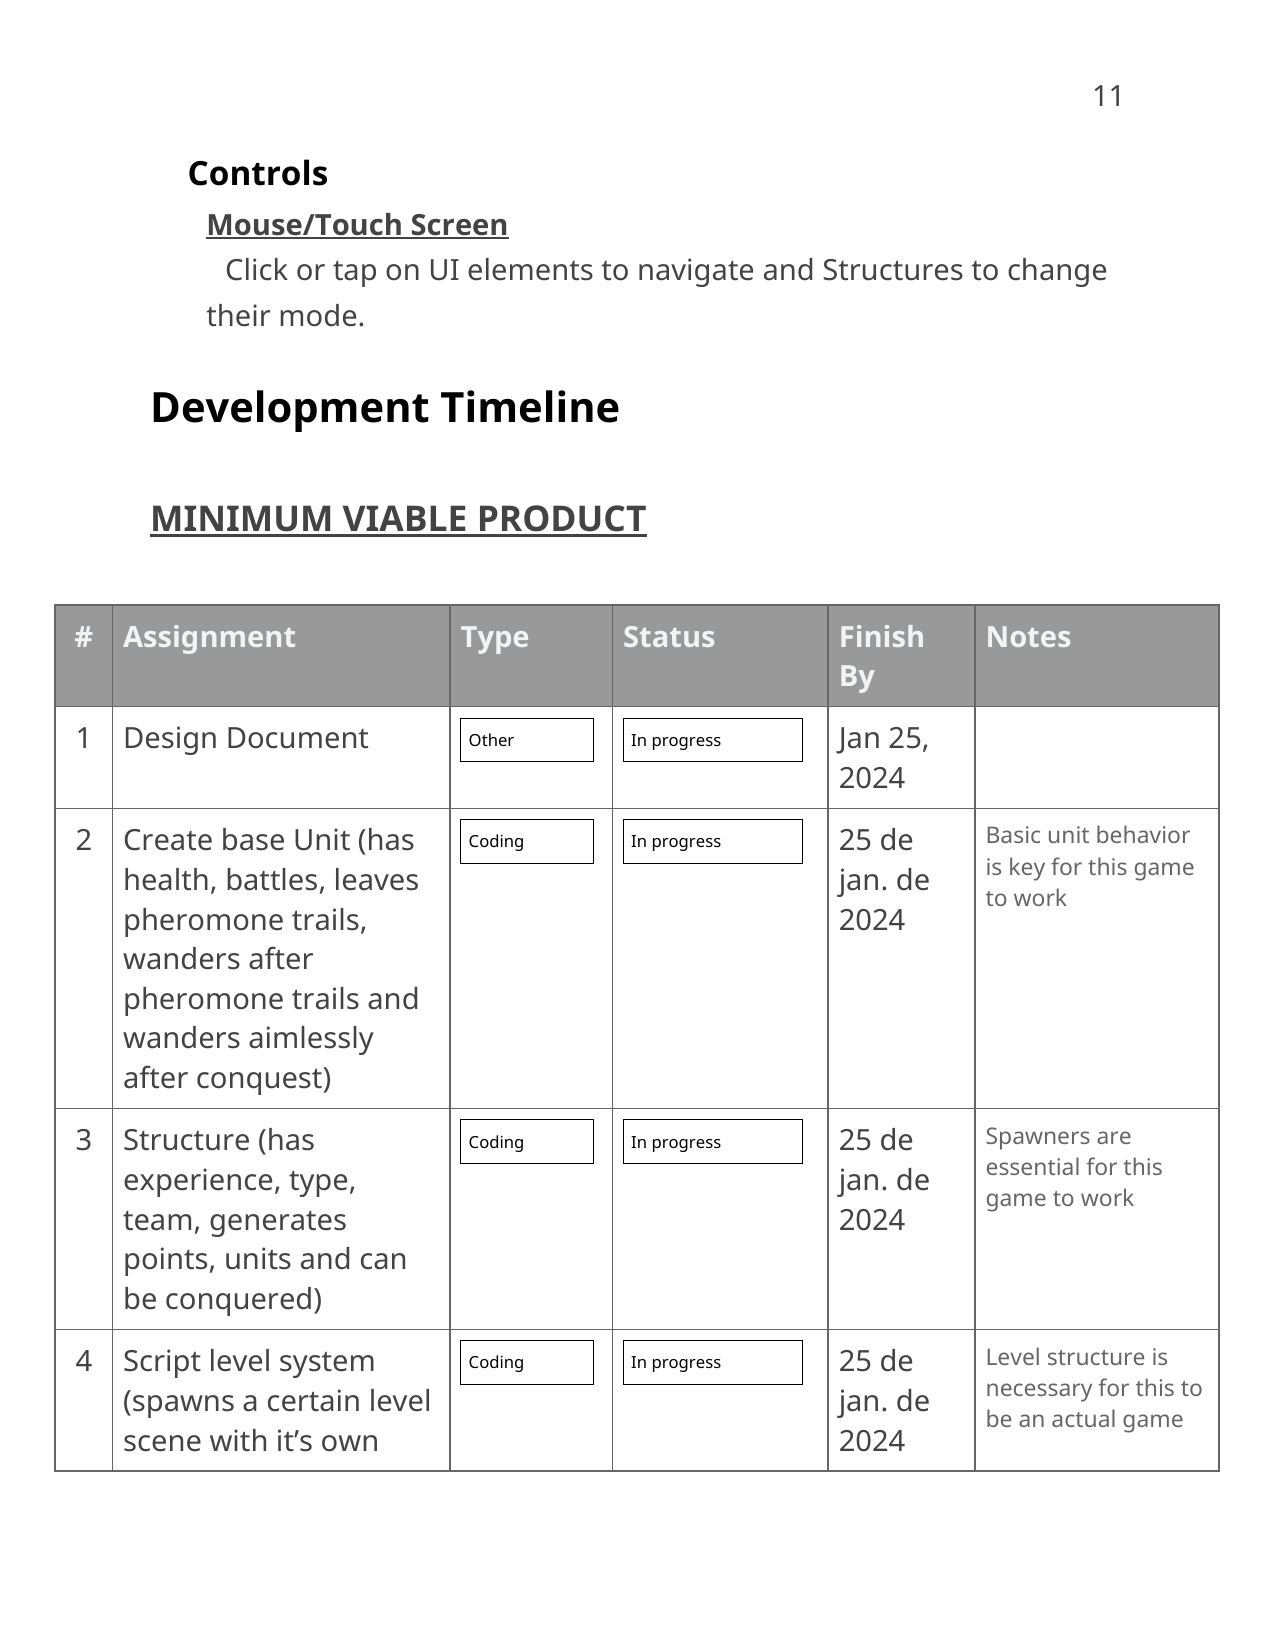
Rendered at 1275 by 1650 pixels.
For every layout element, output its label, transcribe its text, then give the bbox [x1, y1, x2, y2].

table_cell Script level system (spawns a certain level scene with it’s own [113, 1330, 449, 1470]
table_header Status [613, 606, 827, 706]
table_cell Basic unit behavior is key for this game to work [976, 809, 1218, 1108]
table_cell Create base Unit (has health, battles, leaves pheromone trails, wanders after pheromone trails and wanders aimlessly after conquest) [113, 809, 449, 1108]
table_cell [976, 707, 1218, 807]
table_cell Level structure is necessary for this to be an actual game [976, 1330, 1218, 1470]
table_cell Structure (has experience, type, team, generates points, units and can be conquered) [113, 1109, 449, 1328]
table_cell [613, 1109, 827, 1328]
table_cell 25 de jan. de 2024 [829, 809, 974, 1108]
table_cell Jan 25, 2024 [829, 707, 974, 807]
table_cell 3 [56, 1109, 112, 1328]
table_cell [451, 809, 612, 1108]
table_cell 4 [56, 1330, 112, 1470]
text MINIMUM VIABLE PRODUCT [150, 493, 1125, 541]
text Click or tap on UI elements to navigate and Structures to change their mode. [206, 249, 1125, 335]
table_cell 25 de jan. de 2024 [829, 1330, 974, 1470]
table_header # [56, 606, 112, 706]
table_cell 1 [56, 707, 112, 807]
table_header Finish By [829, 606, 974, 706]
table_cell [451, 1109, 612, 1328]
text Mouse/Touch Screen [206, 204, 1125, 243]
table_cell 2 [56, 809, 112, 1108]
table_cell Spawners are essential for this game to work [976, 1109, 1218, 1328]
table_cell Design Document [113, 707, 449, 807]
table_header Assignment [113, 606, 449, 706]
subtitle Development Timeline [150, 378, 1125, 435]
table_cell [451, 707, 612, 807]
table_cell [613, 1330, 827, 1470]
table_header Type [451, 606, 612, 706]
subtitle Controls [187, 150, 1125, 195]
table_cell 25 de jan. de 2024 [829, 1109, 974, 1328]
table_cell [613, 707, 827, 807]
table_header Notes [976, 606, 1218, 706]
table_cell [451, 1330, 612, 1470]
table_cell [613, 809, 827, 1108]
